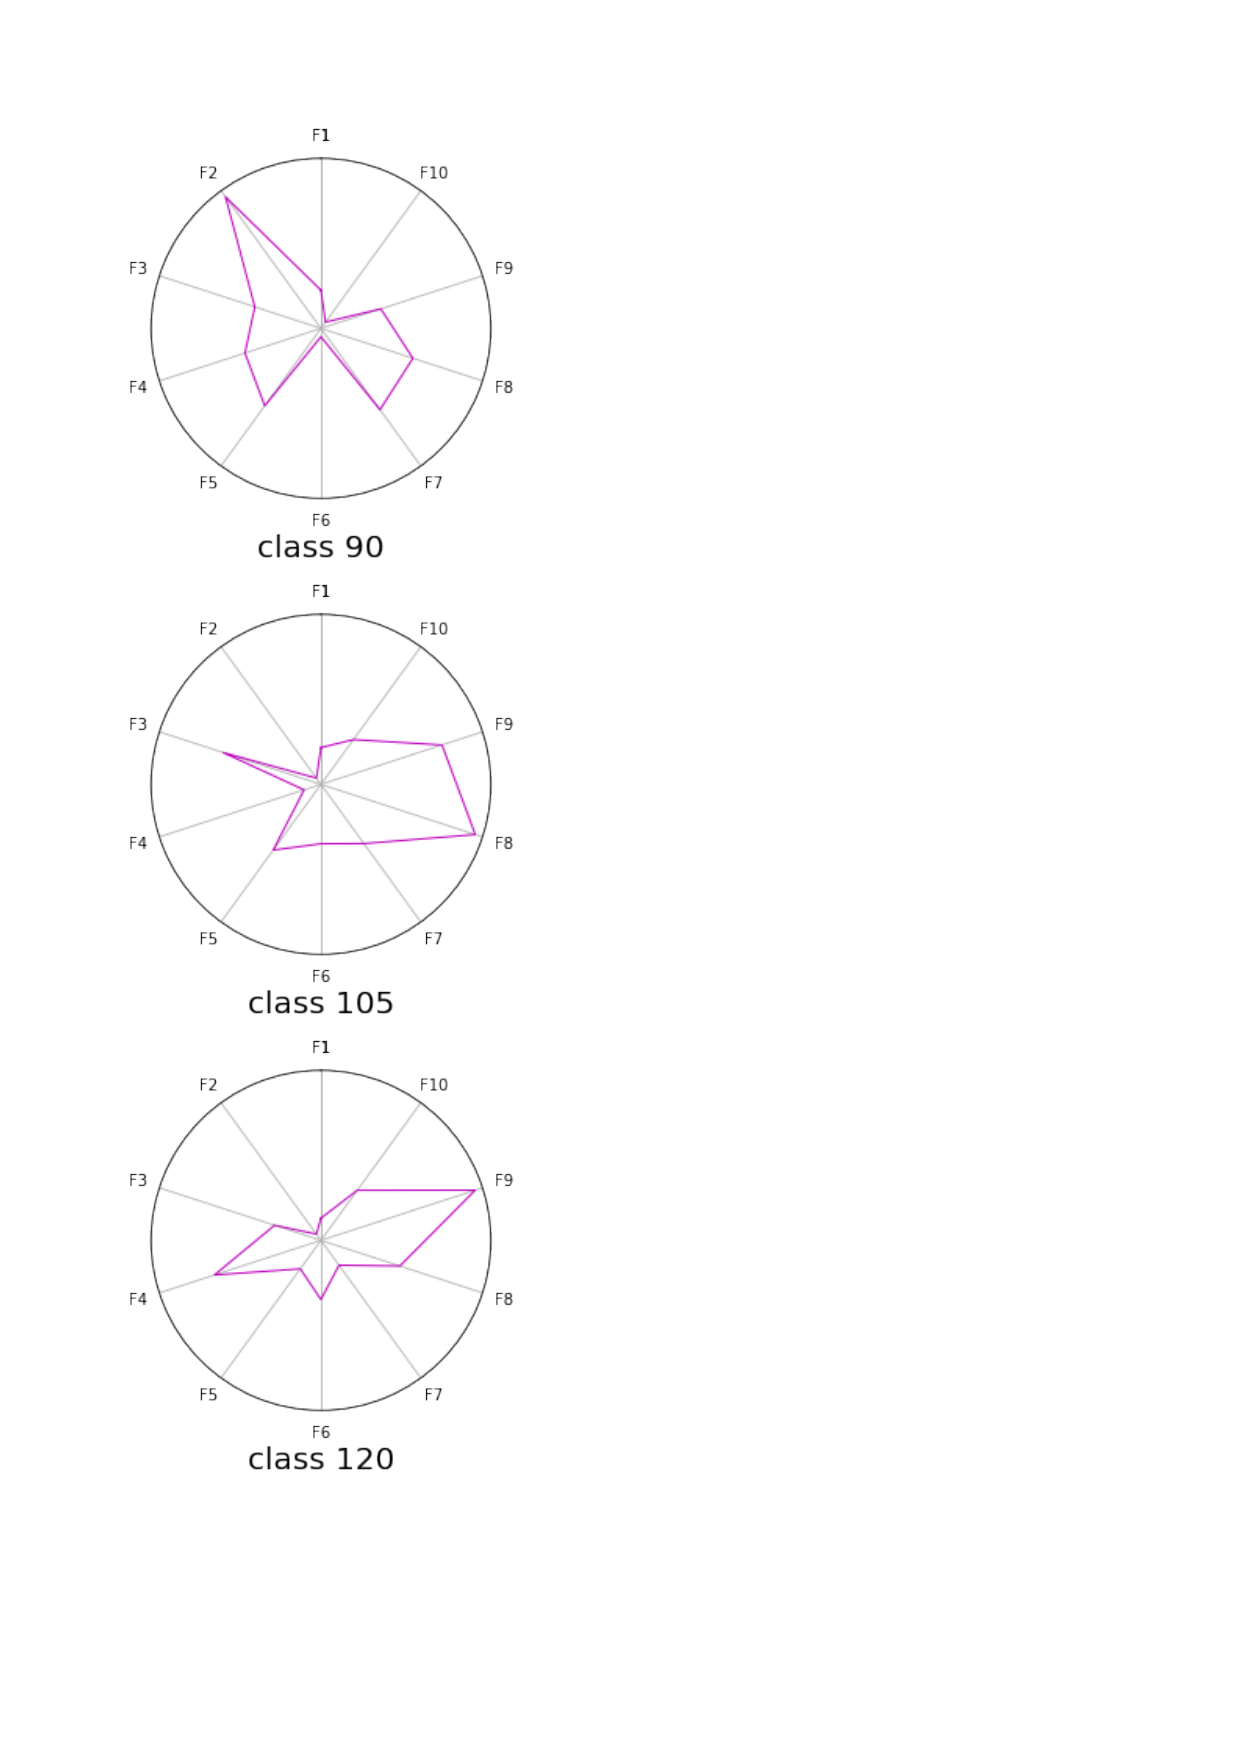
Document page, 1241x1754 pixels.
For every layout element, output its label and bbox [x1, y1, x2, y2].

picture [118, 118, 523, 1487]
